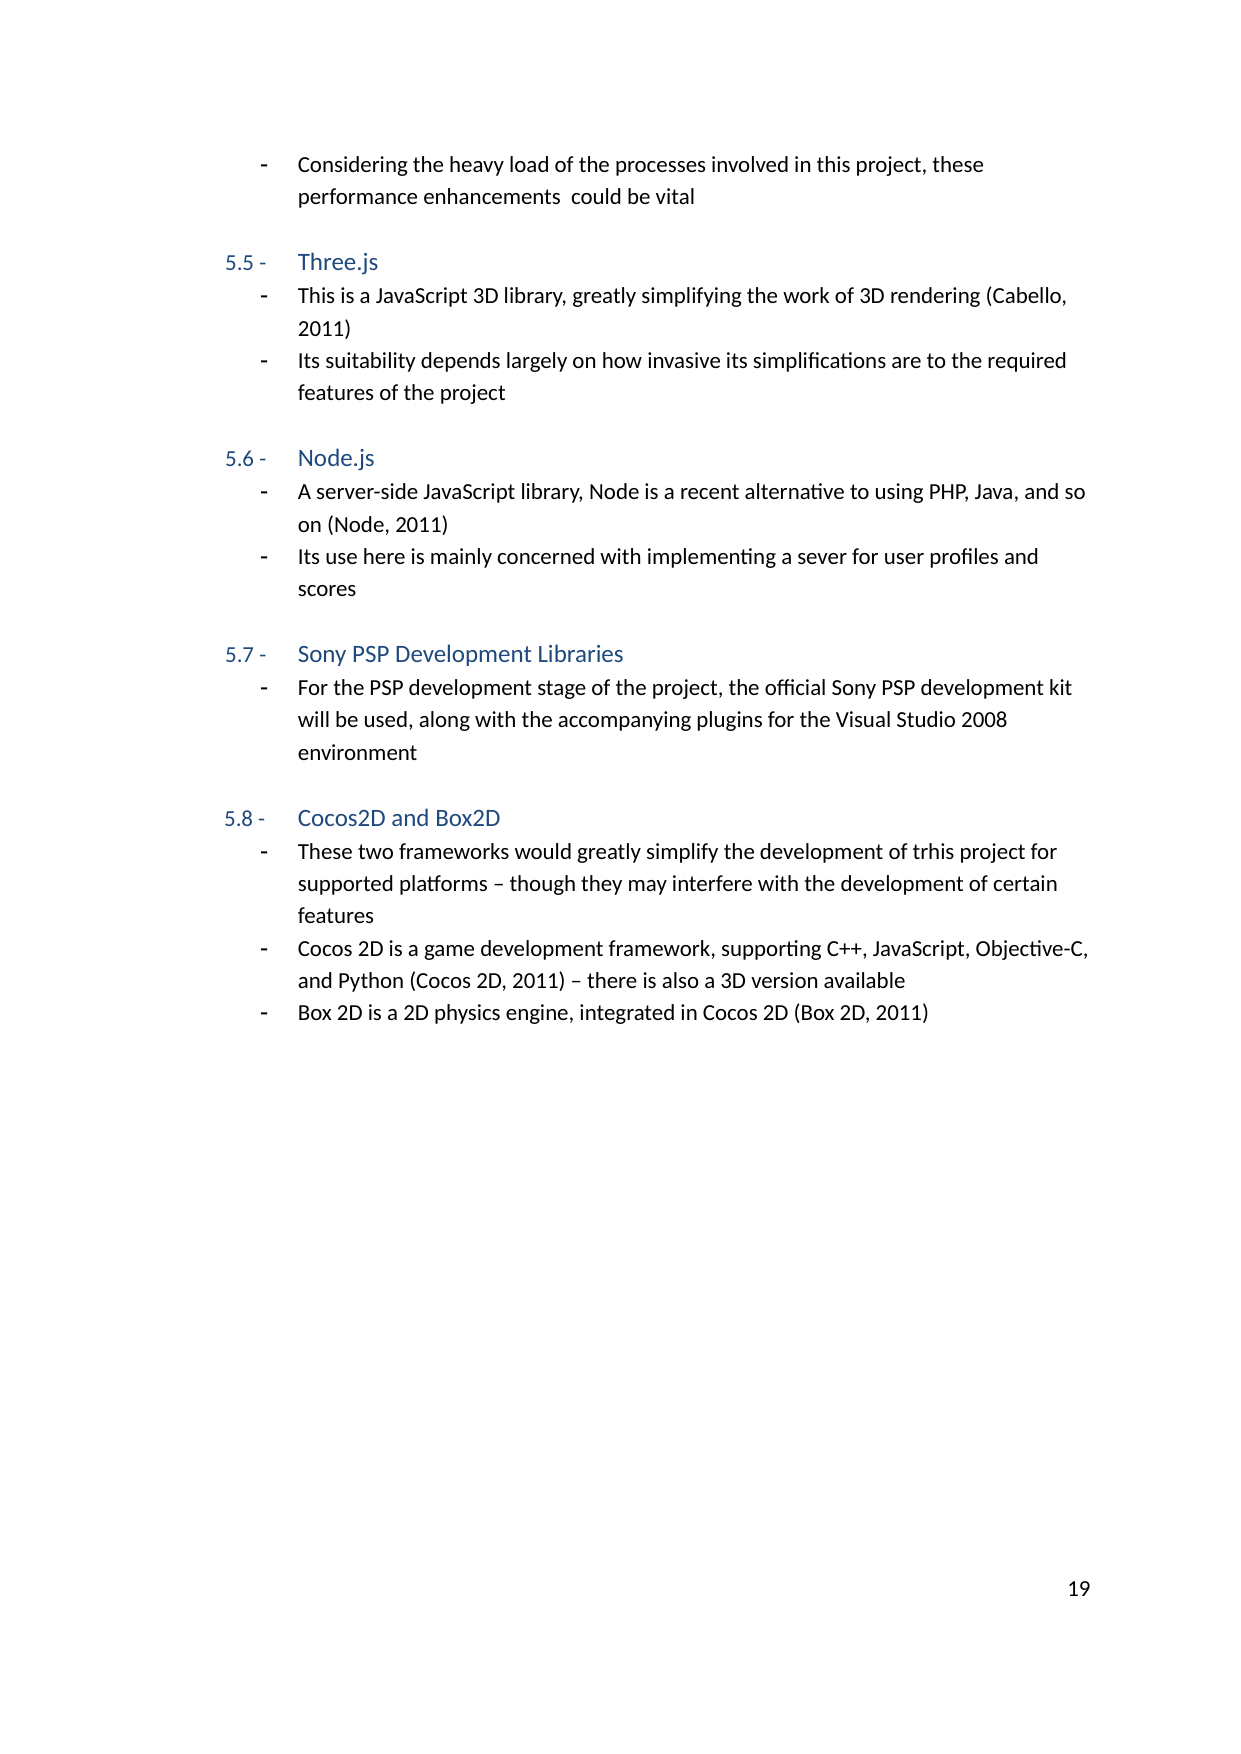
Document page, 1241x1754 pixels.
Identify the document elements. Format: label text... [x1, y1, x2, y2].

list Sony PSP Development Libraries [225, 638, 1090, 669]
list Its suitability depends largely on how invasive its simplifications are to the required features of the project [260, 346, 1090, 406]
list Its use here is mainly concerned with implementing a sever for user profiles and scores [260, 542, 1090, 602]
list This is a JavaScript 3D library, greatly simplifying the work of 3D rendering (Cabello, 2011) [260, 282, 1090, 342]
list Node.js [225, 442, 1090, 473]
list Considering the heavy load of the processes involved in this project, these performance enhancements could be vital [260, 150, 1090, 210]
list For the PSP development stage of the project, the official Sony PSP development kit will be used, along with the accompanying plugins for the Visual Studio 2008 environment [260, 673, 1090, 766]
list Box 2D is a 2D physics engine, integrated in Cocos 2D (Box 2D, 2011) [260, 998, 1090, 1026]
list Three.js [225, 247, 1090, 277]
list These two frameworks would greatly simplify the development of trhis project for supported platforms – though they may interfere with the development of certain features [260, 837, 1090, 929]
list A server-side JavaScript library, Node is a recent alternative to using PHP, Java, and so on (Node, 2011) [260, 477, 1090, 538]
list Cocos 2D is a game development framework, supporting C++, JavaScript, Objective-C, and Python (Cocos 2D, 2011) – there is also a 3D version available [260, 934, 1090, 994]
list Cocos2D and Box2D [224, 802, 1090, 833]
